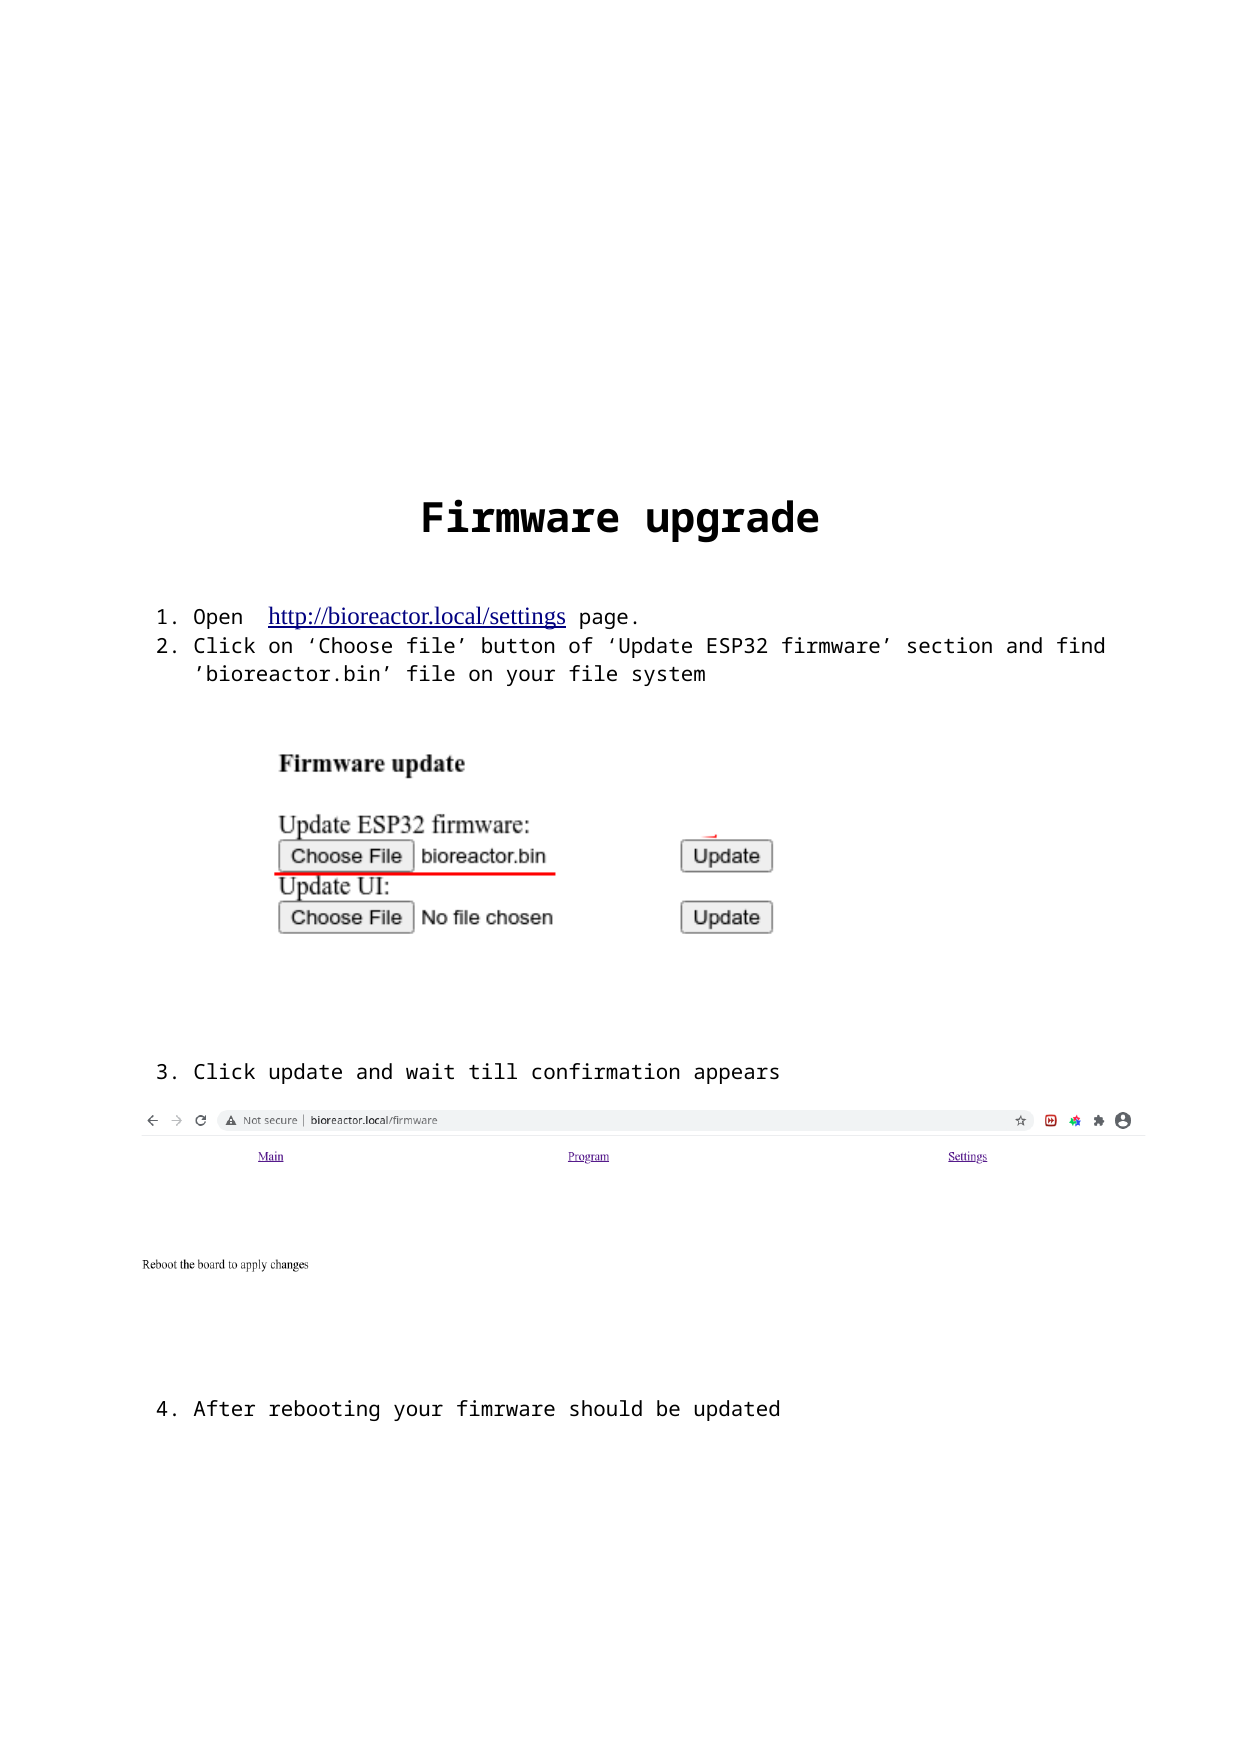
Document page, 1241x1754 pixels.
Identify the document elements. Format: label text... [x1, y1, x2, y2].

list Click on ‘Choose file’ button of ‘Update ESP32 firmware’ section and find ’bioreactor.bin’ file on your file system [156, 631, 1122, 688]
list Open http://bioreactor.local/settings page. [156, 601, 1122, 631]
list After rebooting your fimrware should be updated [156, 1394, 1122, 1422]
picture [141, 1108, 1146, 1309]
list Click update and wait till confirmation appears [156, 1057, 1122, 1086]
text Firmware upgrade [118, 488, 1122, 544]
picture [274, 717, 900, 945]
